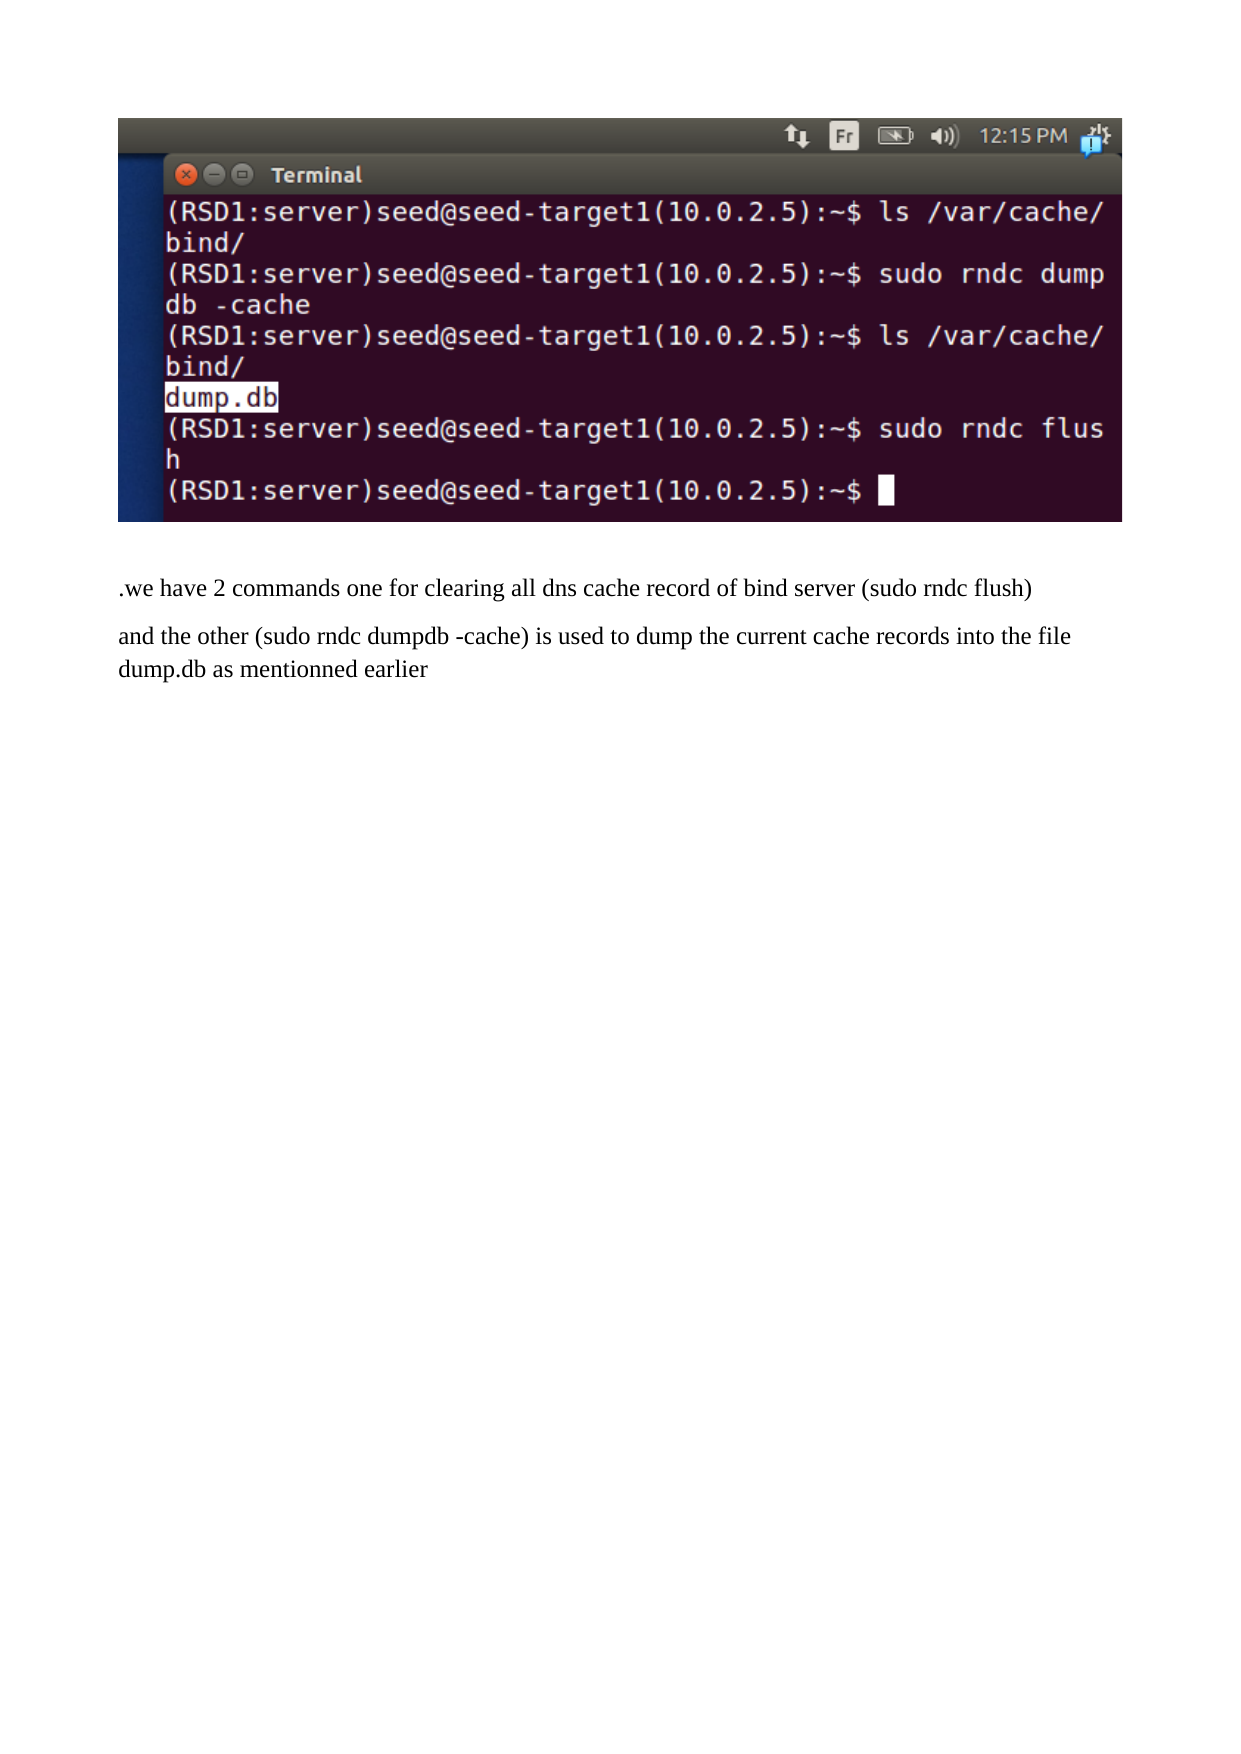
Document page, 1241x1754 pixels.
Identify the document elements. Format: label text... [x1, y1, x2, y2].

text .we have 2 commands one for clearing all dns cache record of bind server (sudo rndc flush) [118, 573, 1122, 602]
text and the other (sudo rndc dumpdb -cache) is used to dump the current cache records into the file dump.db as mentionned earlier [118, 621, 1122, 683]
picture [118, 118, 1123, 522]
